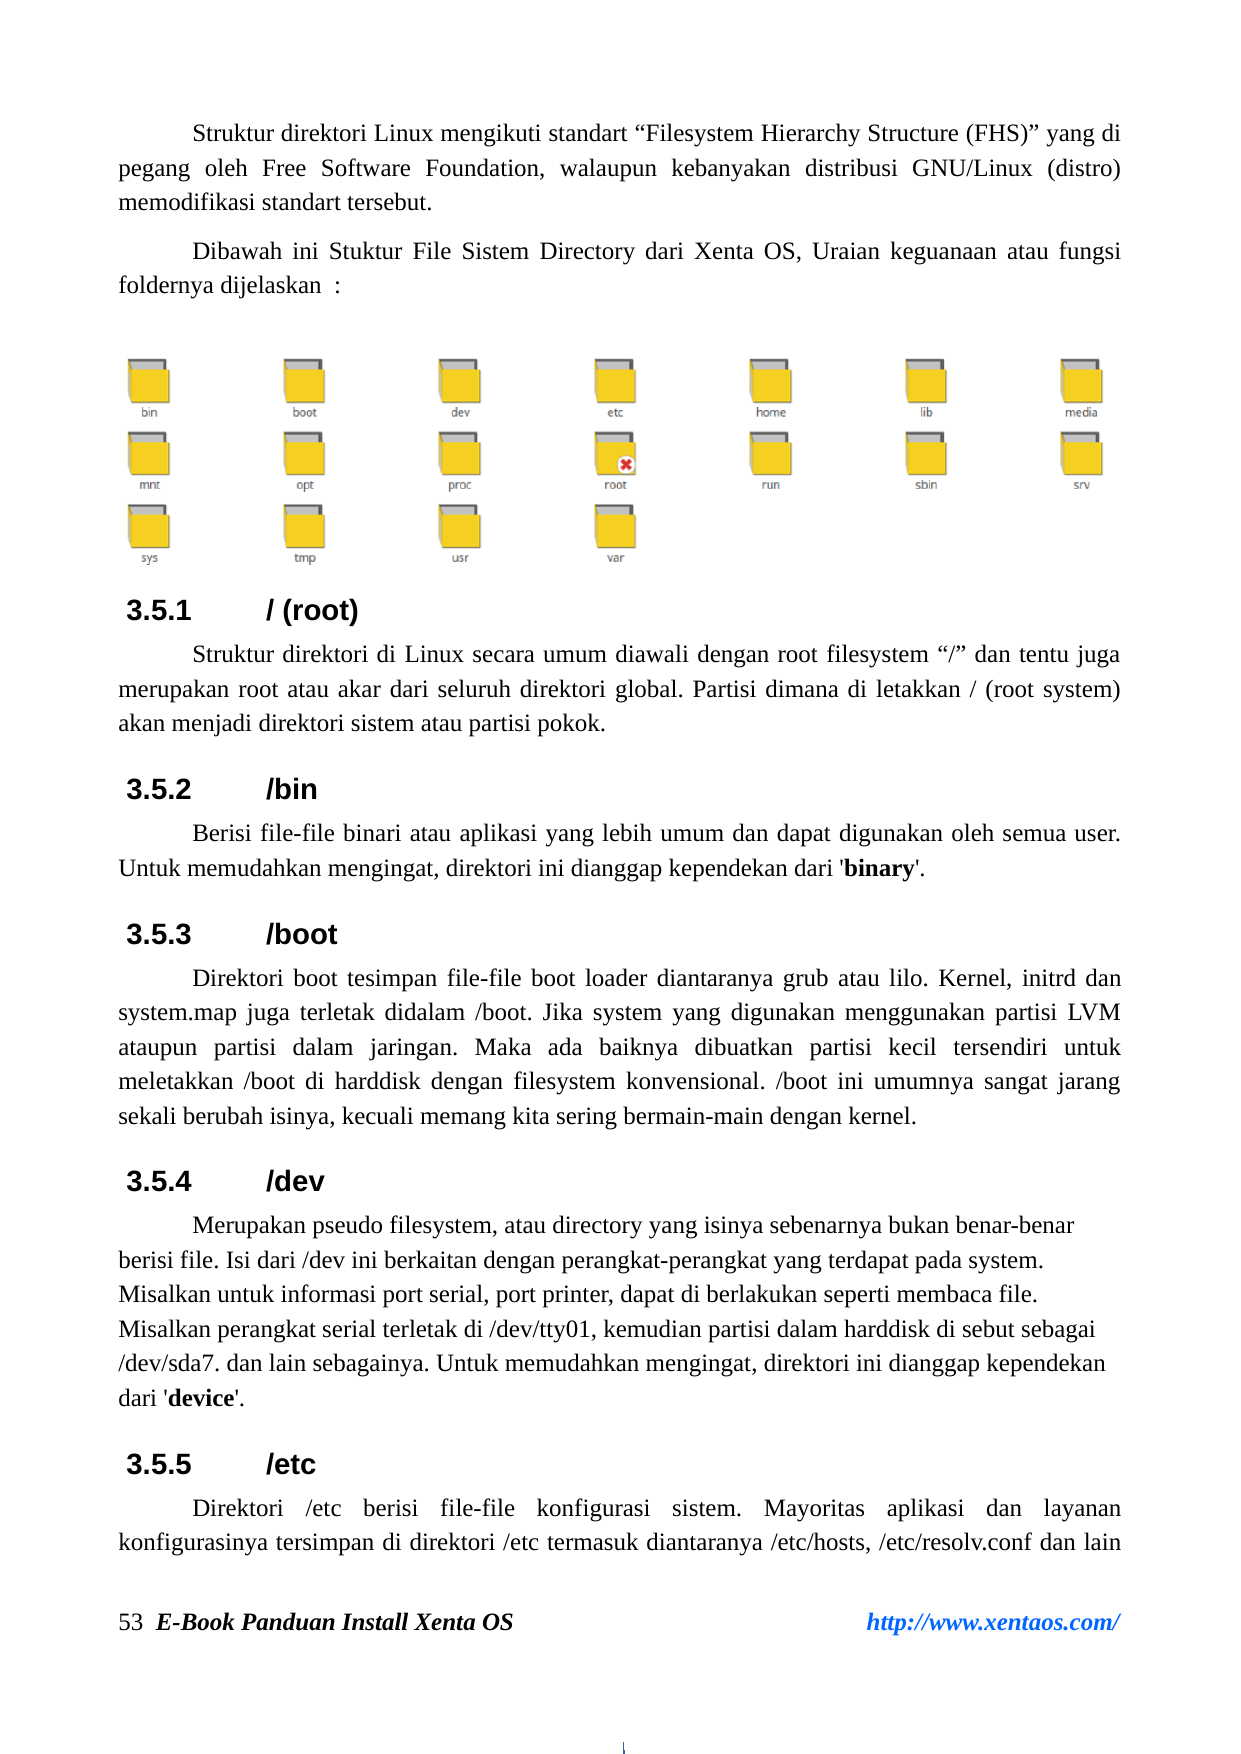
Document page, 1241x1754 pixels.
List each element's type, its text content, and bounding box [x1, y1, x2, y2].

text Direktori boot tesimpan file-file boot loader diantaranya grub atau lilo. Kernel, initrd dan system.map juga terletak didalam /boot. Jika system yang digunakan menggunakan partisi LVM ataupun partisi dalam jaringan. Maka ada baiknya dibuatkan partisi kecil tersendiri untuk meletakkan /boot di harddisk dengan filesystem konvensional. /boot ini umumnya sangat jarang sekali berubah isinya, kecuali memang kita sering bermain-main dengan kernel. [118, 963, 1122, 1129]
subtitle / (root) [118, 383, 1122, 627]
subtitle /etc [118, 1447, 1122, 1480]
picture [121, 352, 1117, 594]
text Berisi file-file binari atau aplikasi yang lebih umum dan dapat digunakan oleh semua user. Untuk memudahkan mengingat, direktori ini dianggap kependekan dari 'binary'. [118, 818, 1122, 882]
subtitle /dev [118, 1164, 1122, 1198]
text Struktur direktori di Linux secara umum diawali dengan root filesystem “/” dan tentu juga merupakan root atau akar dari seluruh direktori global. Partisi dimana di letakkan / (root system) akan menjadi direktori sistem atau partisi pokok. [118, 639, 1122, 737]
text Struktur direktori Linux mengikuti standart “Filesystem Hierarchy Structure (FHS)” yang di pegang oleh Free Software Foundation, walaupun kebanyakan distribusi GNU/Linux (distro) memodifikasi standart tersebut. [118, 118, 1122, 216]
subtitle /boot [118, 917, 1122, 950]
subtitle /bin [118, 772, 1122, 806]
text Merupakan pseudo filesystem, atau directory yang isinya sebenarnya bukan benar-benar berisi file. Isi dari /dev ini berkaitan dengan perangkat-perangkat yang terdapat pada system. Misalkan untuk informasi port serial, port printer, dapat di berlakukan seperti membaca file. Misalkan perangkat serial terletak di /dev/tty01, kemudian partisi dalam harddisk di sebut sebagai /dev/sda7. dan lain sebagainya. Untuk memudahkan mengingat, direktori ini dianggap kependekan dari 'device'. [118, 1211, 1122, 1412]
text Dibawah ini Stuktur File Sistem Directory dari Xenta OS, Uraian keguanaan atau fungsi foldernya dijelaskan : [118, 236, 1122, 299]
text Direktori /etc berisi file-file konfigurasi sistem. Mayoritas aplikasi dan layanan konfigurasinya tersimpan di direktori /etc termasuk diantaranya /etc/hosts, /etc/resolv.conf dan lain [118, 1493, 1122, 1556]
